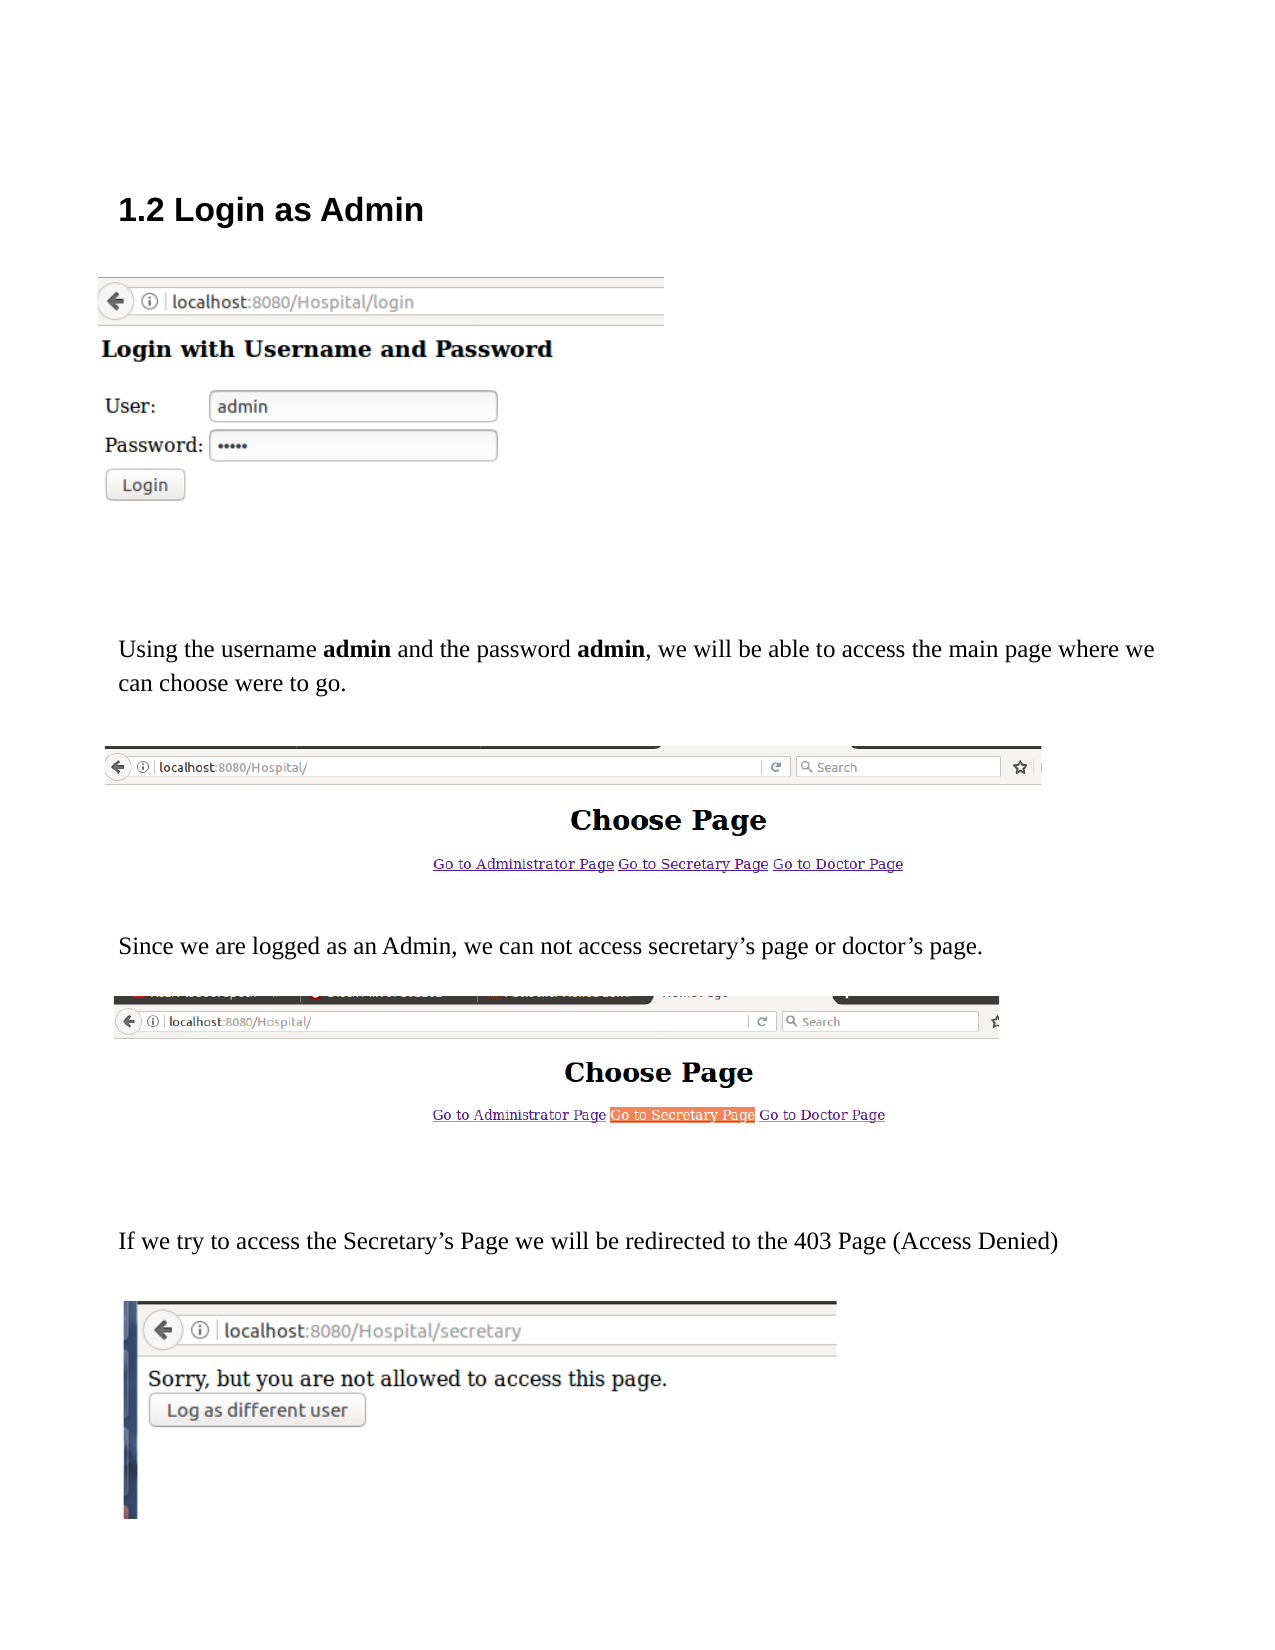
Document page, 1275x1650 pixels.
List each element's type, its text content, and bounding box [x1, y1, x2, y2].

picture [123, 1301, 258, 1437]
picture [113, 996, 1000, 1192]
picture [104, 746, 1042, 926]
text Using the username admin and the password admin, we will be able to access the main page where we can choose were to go. [118, 634, 1157, 697]
text If we try to access the Secretary’s Page we will be redirected to the 403 Page (Access Denied) [118, 1226, 1157, 1254]
text Since we are logged as an Admin, we can not access secretary’s page or doctor’s page. [118, 766, 1157, 960]
picture [97, 277, 206, 575]
subtitle 1.2 Login as Admin [118, 190, 1157, 229]
